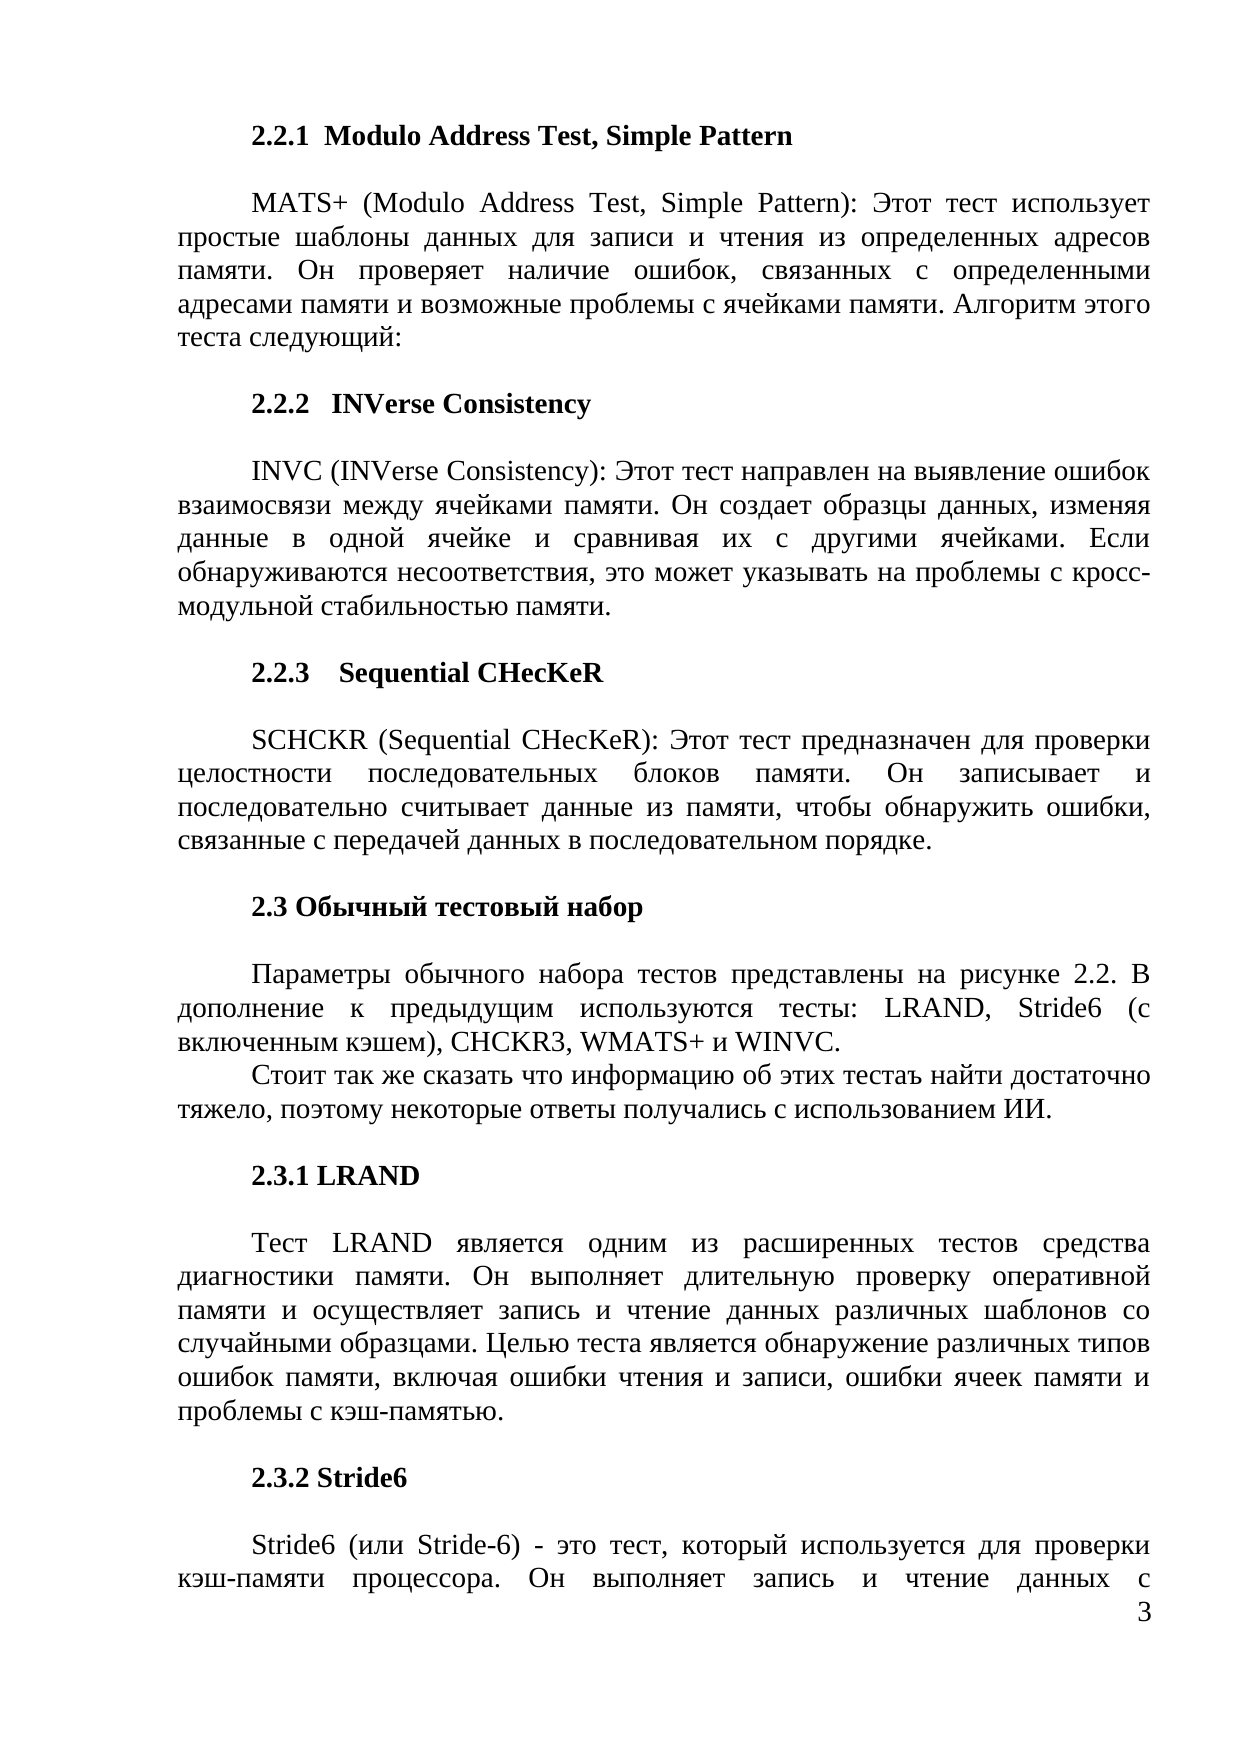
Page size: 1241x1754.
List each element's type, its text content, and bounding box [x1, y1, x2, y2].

text INVC (INVerse Consistency): Этот тест направлен на выявление ошибок взаимосвязи между ячейками памяти. Он создает образцы данных, изменяя данные в одной ячейке и сравнивая их с другими ячейками. Если обнаруживаются несоответствия, это может указывать на проблемы с кросс-модульной стабильностью памяти. [177, 453, 1152, 621]
text Параметры обычного набора тестов представлены на рисунке 2.2. В дополнение к предыдущим используются тесты: LRAND, Stride6 (с включенным кэшем), CHCKR3, WMATS+ и WINVC. [177, 957, 1152, 1057]
text Тест LRAND является одним из расширенных тестов средства диагностики памяти. Он выполняет длительную проверку оперативной памяти и осуществляет запись и чтение данных различных шаблонов со случайными образцами. Целью теста является обнаружение различных типов ошибок памяти, включая ошибки чтения и записи, ошибки ячеек памяти и проблемы с кэш-памятью. [177, 1225, 1152, 1426]
subtitle 2.2.1 Modulo Address Test, Simple Pattern [251, 118, 1152, 152]
subtitle 2.3.1 LRAND [251, 1158, 1152, 1191]
text MATS+ (Modulo Address Test, Simple Pattern): Этот тест использует простые шаблоны данных для записи и чтения из определенных адресов памяти. Он проверяет наличие ошибок, связанных с определенными адресами памяти и возможные проблемы с ячейками памяти. Алгоритм этого теста следующий: [177, 185, 1152, 353]
text Stride6 (или Stride-6) - это тест, который используется для проверки кэш-памяти процессора. Он выполняет запись и чтение данных с [177, 1527, 1152, 1594]
text Стоит так же сказать что информацию об этих тестаъ найти достаточно тяжело, поэтому некоторые ответы получались с использованием ИИ. [177, 1057, 1152, 1124]
subtitle 2.2.2 INVerse Consistency [251, 386, 1152, 420]
text SCHCKR (Sequential CHecKeR): Этот тест предназначен для проверки целостности последовательных блоков памяти. Он записывает и последовательно считывает данные из памяти, чтобы обнаружить ошибки, связанные с передачей данных в последовательном порядке. [177, 722, 1152, 856]
subtitle 2.3 Обычный тестовый набор [251, 889, 1152, 923]
subtitle 2.3.2 Stride6 [251, 1460, 1152, 1493]
subtitle 2.2.3 Sequential CHecKeR [251, 655, 1152, 688]
